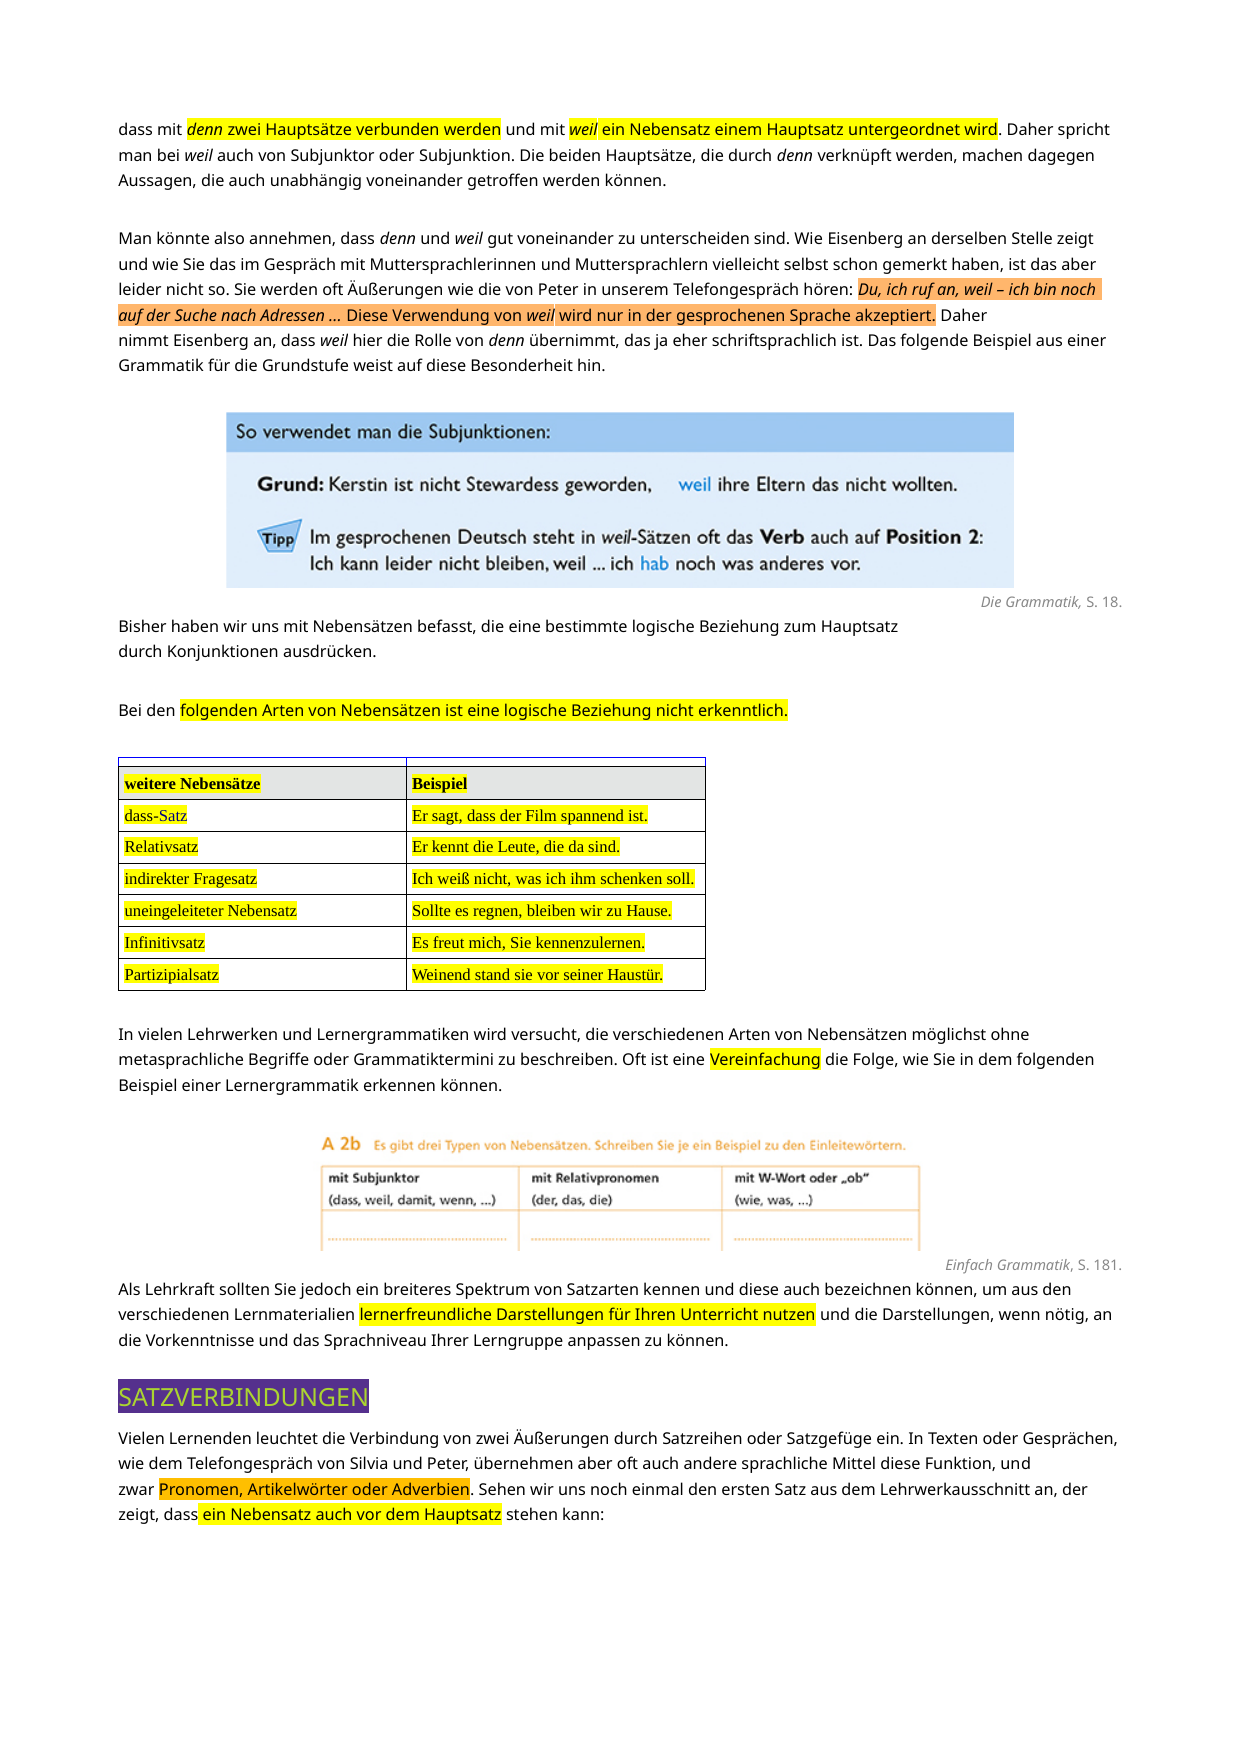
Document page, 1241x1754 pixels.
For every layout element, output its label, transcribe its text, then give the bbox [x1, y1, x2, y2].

table_cell Es freut mich, Sie kennenzulernen. [407, 927, 705, 958]
table_cell Ich weiß nicht, was ich ihm schenken soll. [407, 864, 705, 894]
table_header [407, 758, 705, 766]
table_cell uneingeleiteter Nebensatz [119, 895, 406, 926]
table_cell weitere Nebensätze [119, 767, 406, 799]
subtitle SATZVERBINDUNGEN [118, 1379, 1122, 1413]
table_cell dass-Satz [119, 800, 406, 831]
picture [226, 412, 1014, 588]
text In vielen Lehrwerken und Lernergrammatiken wird versucht, die verschiedenen Arten von Nebensätzen möglichst ohne metasprachliche Begriffe oder Grammatiktermini zu beschreiben. Oft ist eine Vereinfachung die Folge, wie Sie in dem folgenden Beispiel einer Lernergrammatik erkennen können. [118, 1023, 1122, 1096]
table_cell indirekter Fragesatz [119, 864, 406, 894]
table_cell Sollte es regnen, bleiben wir zu Hause. [407, 895, 705, 926]
text dass mit denn zwei Hauptsätze verbunden werden und mit weil ein Nebensatz einem Hauptsatz untergeordnet wird. Daher spricht man bei weil auch von Subjunktor oder Subjunktion. Die beiden Hauptsätze, die durch denn verknüpft werden, machen dagegen Aussagen, die auch unabhängig voneinander getroffen werden können. [118, 118, 1122, 191]
table_cell Partizipialsatz [119, 959, 406, 990]
text Man könnte also annehmen, dass denn und weil gut voneinander zu unterscheiden sind. Wie Eisenberg an derselben Stelle zeigt und wie Sie das im Gespräch mit Muttersprachlerinnen und Muttersprachlern vielleicht selbst schon gemerkt haben, ist das aber leider nicht so. Sie werden oft Äußerungen wie die von Peter in unserem Telefongespräch hören: Du, ich ruf an, weil – ich bin noch auf der Suche nach Adressen ... Diese Verwendung von weil wird nur in der gesprochenen Sprache akzeptiert. Daher nimmt Eisenberg an, dass weil hier die Rolle von denn übernimmt, das ja eher schriftsprachlich ist. Das folgende Beispiel aus einer Grammatik für die Grundstufe weist auf diese Besonderheit hin. [118, 227, 1122, 377]
table_cell Relativsatz [119, 832, 406, 863]
table_cell Er sagt, dass der Film spannend ist. [407, 800, 705, 831]
picture [312, 1132, 928, 1251]
table_cell Infinitivsatz [119, 927, 406, 958]
text Vielen Lernenden leuchtet die Verbindung von zwei Äußerungen durch Satzreihen oder Satzgefüge ein. In Texten oder Gesprächen, wie dem Telefongespräch von Silvia und Peter, übernehmen aber oft auch andere sprachliche Mittel diese Funktion, und zwar Pronomen, Artikelwörter oder Adverbien. Sehen wir uns noch einmal den ersten Satz aus dem Lehrwerkausschnitt an, der zeigt, dass ein Nebensatz auch vor dem Hauptsatz stehen kann: [118, 1427, 1122, 1525]
text Die Grammatik, S. 18. [118, 592, 1122, 612]
table_cell Er kennt die Leute, die da sind. [407, 832, 705, 863]
text Bei den folgenden Arten von Nebensätzen ist eine logische Beziehung nicht erkenntlich. [118, 699, 1122, 721]
table_cell Weinend stand sie vor seiner Haustür. [407, 959, 705, 990]
text Bisher haben wir uns mit Nebensätzen befasst, die eine bestimmte logische Beziehung zum Hauptsatz durch Konjunktionen ausdrücken. [118, 615, 1122, 663]
text Einfach Grammatik, S. 181. [118, 1255, 1122, 1275]
table_cell Beispiel [407, 767, 705, 799]
table_header [119, 758, 406, 766]
text Als Lehrkraft sollten Sie jedoch ein breiteres Spektrum von Satzarten kennen und diese auch bezeichnen können, um aus den verschiedenen Lernmaterialien lernerfreundliche Darstellungen für Ihren Unterricht nutzen und die Darstellungen, wenn nötig, an die Vorkenntnisse und das Sprachniveau Ihrer Lerngruppe anpassen zu können. [118, 1278, 1122, 1351]
